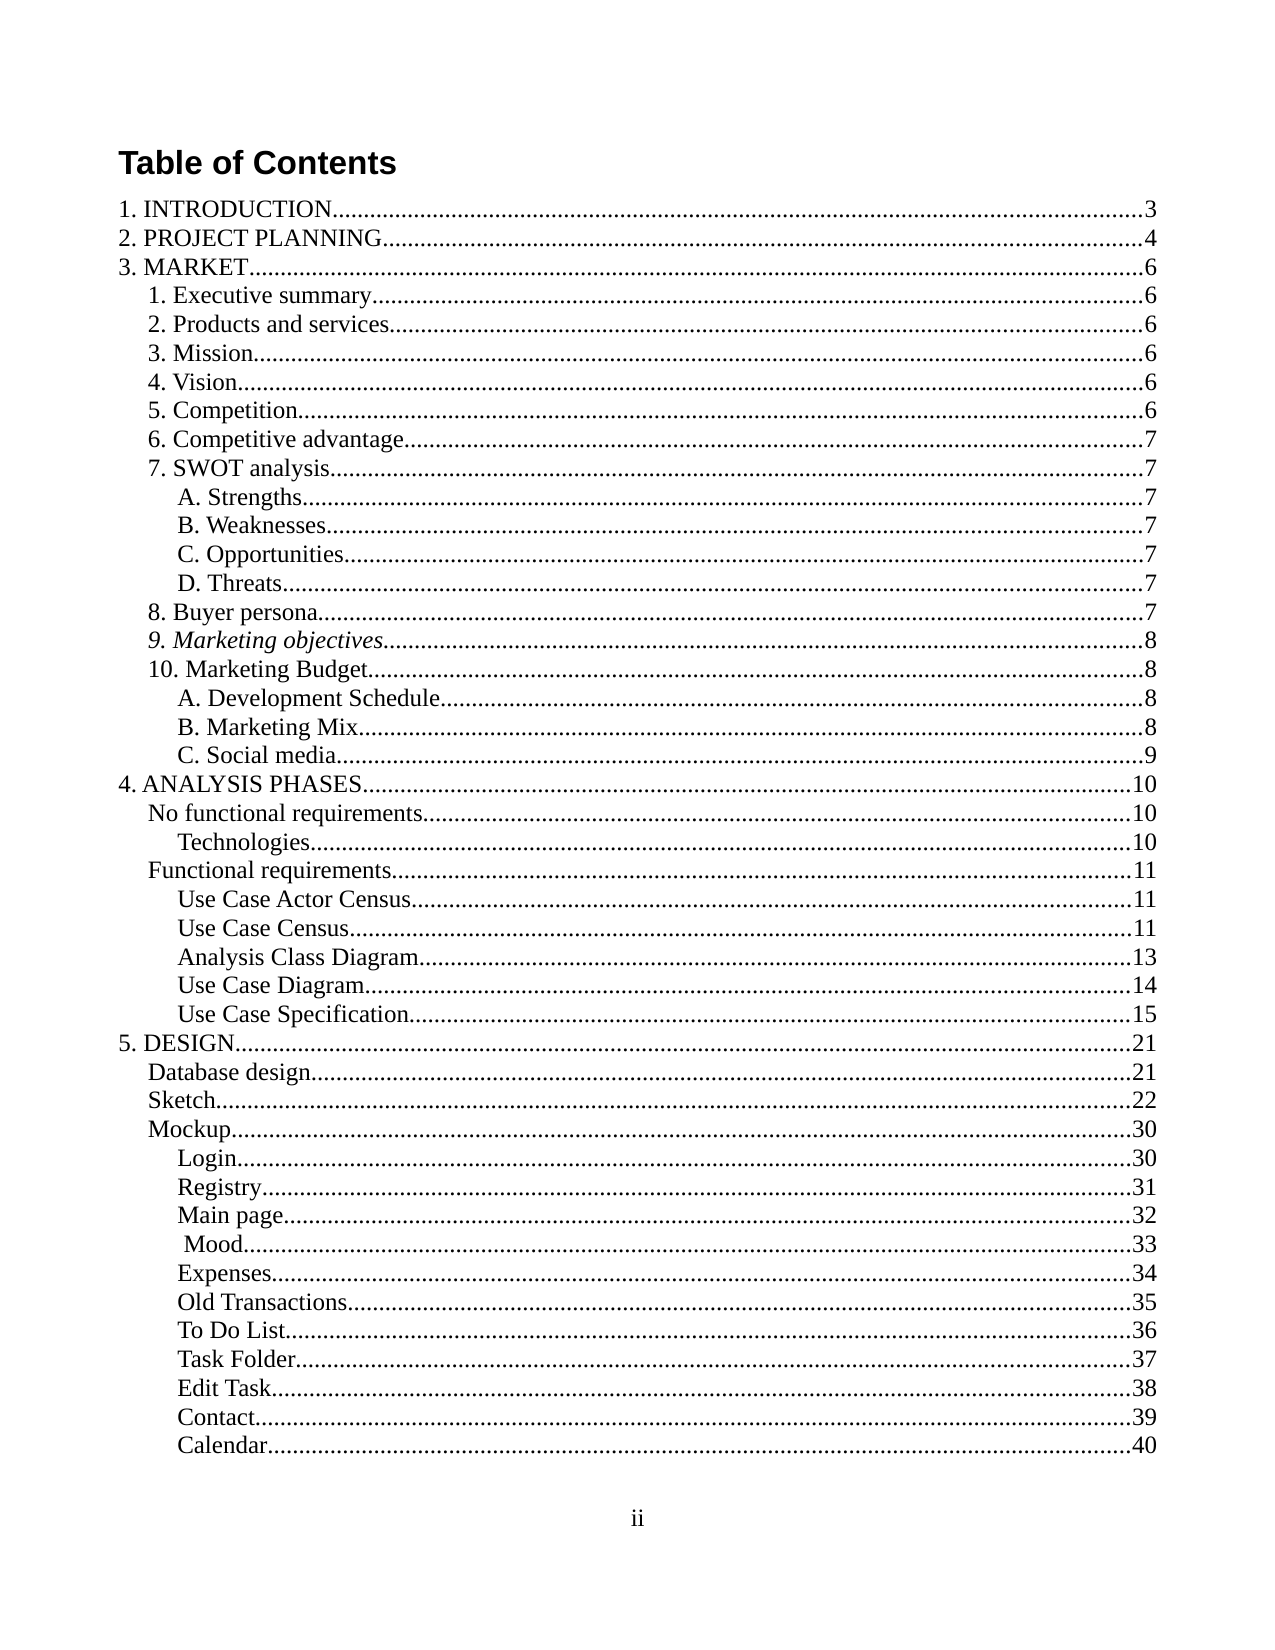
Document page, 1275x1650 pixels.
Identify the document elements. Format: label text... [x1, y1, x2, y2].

text Use Case Actor Census 11 [177, 884, 1157, 913]
text Analysis Class Diagram 13 [177, 942, 1157, 970]
text 5. DESIGN 21 [118, 1028, 1157, 1057]
text Main page 32 [177, 1200, 1157, 1229]
text C. Opportunities 7 [177, 539, 1157, 568]
text 1. INTRODUCTION 3 [118, 194, 1157, 223]
text To Do List 36 [177, 1315, 1157, 1344]
text B. Marketing Mix 8 [177, 712, 1157, 740]
text Expenses 34 [177, 1258, 1157, 1287]
text Calendar 40 [177, 1430, 1157, 1459]
text 3. MARKET 6 [118, 252, 1157, 280]
text A. Development Schedule 8 [177, 683, 1157, 712]
text 2. Products and services 6 [148, 309, 1157, 338]
text Database design 21 [148, 1057, 1157, 1085]
text 2. PROJECT PLANNING 4 [118, 223, 1157, 252]
text No functional requirements 10 [148, 798, 1157, 827]
text Use Case Specification 15 [177, 999, 1157, 1028]
text 10. Marketing Budget 8 [148, 654, 1157, 683]
text 3. Mission 6 [148, 338, 1157, 367]
text Old Transactions 35 [177, 1287, 1157, 1315]
text Use Case Diagram 14 [177, 970, 1157, 999]
text D. Threats 7 [177, 568, 1157, 597]
text Task Folder 37 [177, 1344, 1157, 1373]
text Use Case Census 11 [177, 913, 1157, 942]
text Contact 39 [177, 1402, 1157, 1430]
text Mockup 30 [148, 1114, 1157, 1143]
text Edit Task 38 [177, 1373, 1157, 1402]
text 9. Marketing objectives 8 [148, 625, 1157, 654]
text 1. Executive summary 6 [148, 280, 1157, 309]
subtitle Table of Contents [118, 143, 1157, 182]
text Functional requirements 11 [148, 855, 1157, 884]
text 8. Buyer persona 7 [148, 597, 1157, 625]
text Mood 33 [177, 1229, 1157, 1258]
text Registry 31 [177, 1172, 1157, 1200]
text Sketch 22 [148, 1085, 1157, 1114]
text Login 30 [177, 1143, 1157, 1172]
text A. Strengths 7 [177, 482, 1157, 510]
text C. Social media 9 [177, 740, 1157, 769]
text 6. Competitive advantage 7 [148, 424, 1157, 453]
text 4. Vision 6 [148, 367, 1157, 395]
text Technologies 10 [177, 827, 1157, 855]
text B. Weaknesses 7 [177, 510, 1157, 539]
text 7. SWOT analysis 7 [148, 453, 1157, 482]
text 5. Competition 6 [148, 395, 1157, 424]
text 4. ANALYSIS PHASES 10 [118, 769, 1157, 798]
